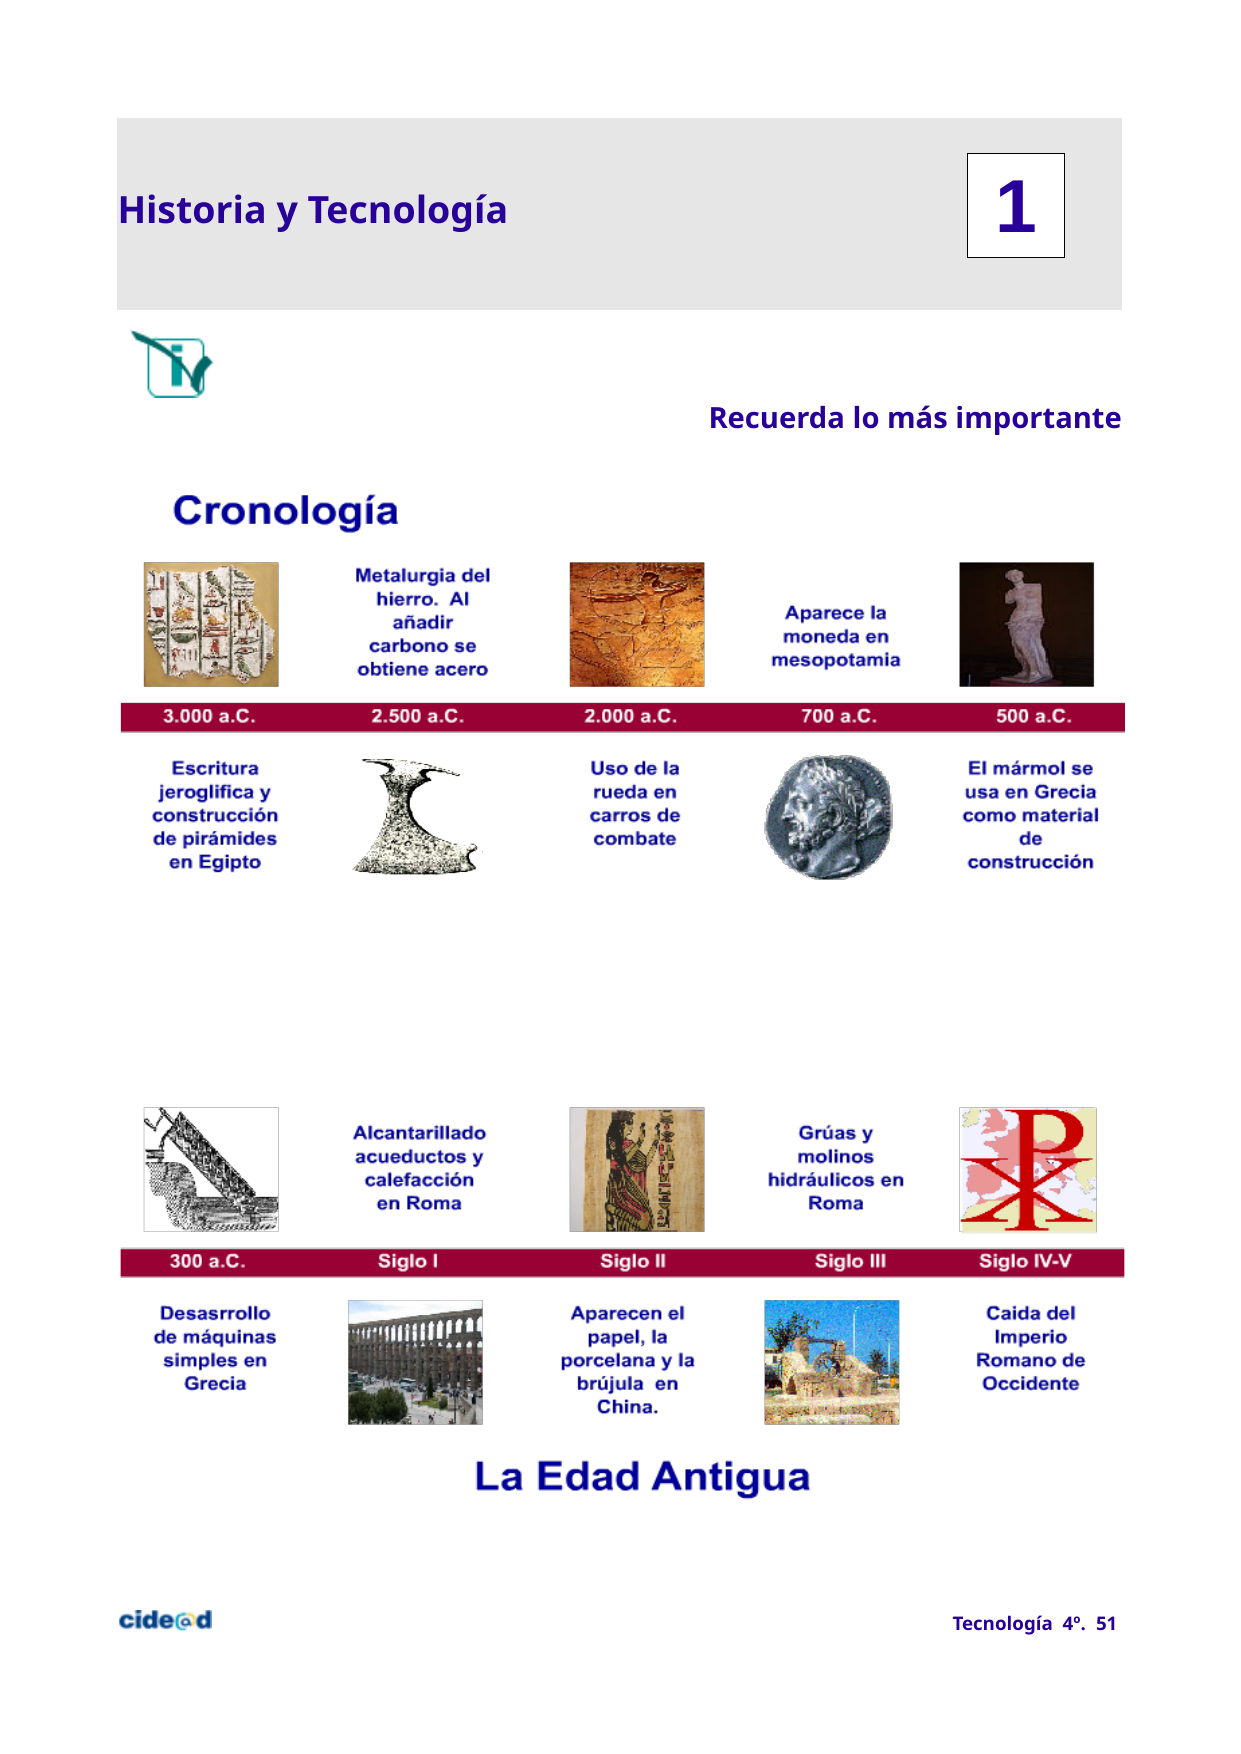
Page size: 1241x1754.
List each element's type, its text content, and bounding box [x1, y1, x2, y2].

picture [120, 1008, 1125, 1513]
picture [118, 1610, 212, 1632]
text Recuerda lo más importante [118, 310, 1122, 437]
picture [120, 463, 1125, 968]
table_header Historia y Tecnología [117, 118, 1122, 310]
picture [129, 330, 215, 398]
